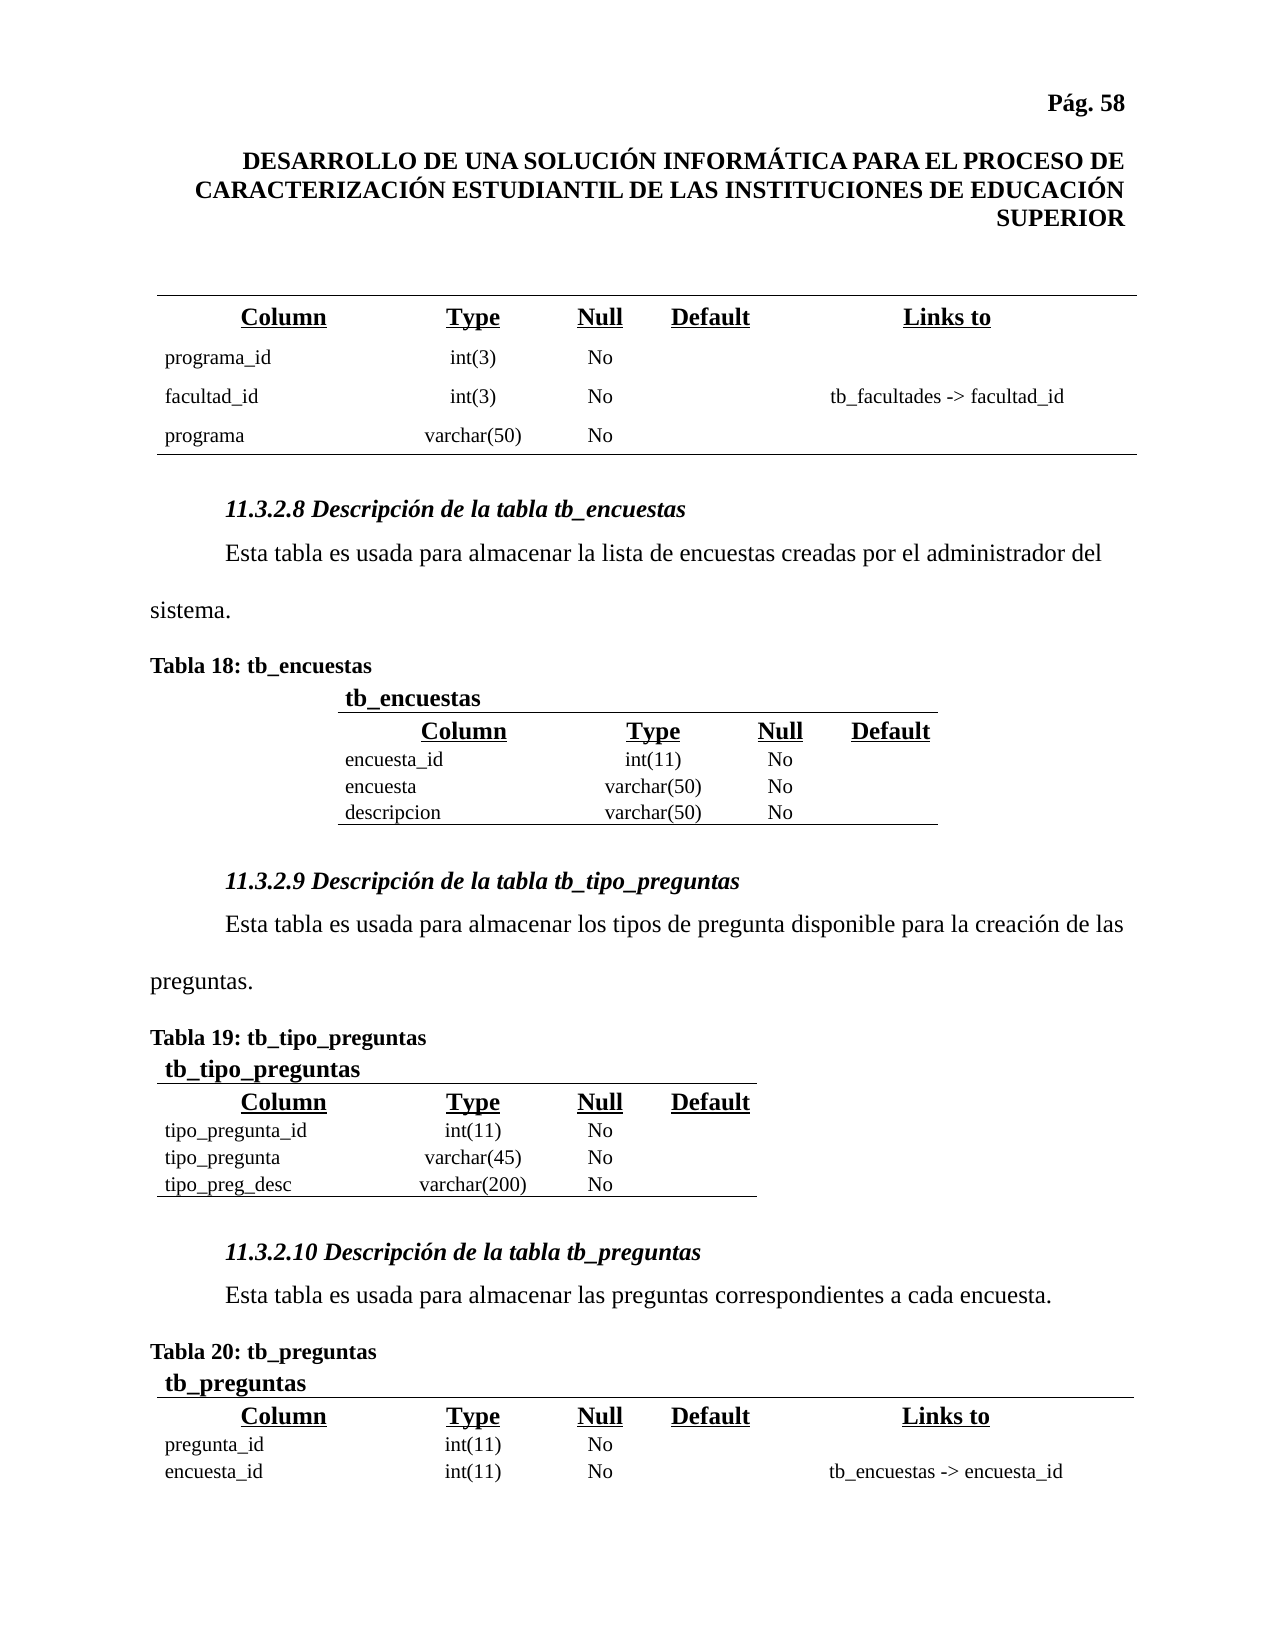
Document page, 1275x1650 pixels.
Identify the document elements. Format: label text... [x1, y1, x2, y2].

table_cell [664, 1169, 757, 1196]
table_cell [664, 1430, 757, 1456]
table_cell Default [664, 296, 757, 338]
table_cell varchar(50) [409, 415, 536, 454]
table_cell pregunta_id [157, 1430, 409, 1456]
table_cell descripcion [338, 798, 589, 824]
table_cell tipo_preg_desc [157, 1169, 409, 1196]
table_cell No [717, 745, 844, 771]
table_cell Column [338, 713, 589, 744]
table_cell Default [664, 1084, 757, 1116]
table_cell Type [590, 713, 717, 744]
table_cell varchar(200) [409, 1169, 536, 1196]
subtitle 11.3.2.8 Descripción de la tabla tb_encuestas [150, 494, 1125, 523]
table_header tb_preguntas [157, 1364, 409, 1397]
table_cell No [536, 1143, 663, 1169]
table_cell Column [157, 1084, 409, 1116]
table_cell varchar(50) [590, 798, 717, 824]
text Tabla 20: tb_preguntas [150, 1338, 1125, 1364]
table_cell No [536, 338, 663, 377]
table_cell int(11) [409, 1430, 536, 1456]
table_cell encuesta_id [338, 745, 589, 771]
table_cell varchar(50) [590, 771, 717, 798]
table_cell tb_encuestas -> encuesta_id [757, 1456, 1134, 1483]
table_header tb_encuestas [338, 679, 589, 712]
table_cell tipo_pregunta_id [157, 1116, 409, 1142]
subtitle 11.3.2.10 Descripción de la tabla tb_preguntas [150, 1237, 1125, 1266]
table_cell facultad_id [157, 377, 409, 415]
table_cell No [536, 1116, 663, 1142]
table_cell [664, 1143, 757, 1169]
table_header [409, 1364, 536, 1397]
table_cell [844, 745, 937, 771]
table_cell int(11) [590, 745, 717, 771]
table_cell Default [664, 1398, 757, 1430]
table_cell encuesta [338, 771, 589, 798]
table_cell int(3) [409, 338, 536, 377]
table_cell Type [409, 296, 536, 338]
table_cell Null [536, 296, 663, 338]
table_header [536, 1364, 663, 1397]
table_cell programa_id [157, 338, 409, 377]
text Tabla 19: tb_tipo_preguntas [150, 1024, 1125, 1050]
table_cell Column [157, 1398, 409, 1430]
table_header [590, 679, 717, 712]
table_cell tb_facultades -> facultad_id [757, 377, 1137, 415]
table_cell [664, 1456, 757, 1483]
table_cell int(3) [409, 377, 536, 415]
table_cell [844, 771, 937, 798]
table_cell Links to [757, 1398, 1134, 1430]
subtitle 11.3.2.9 Descripción de la tabla tb_tipo_preguntas [150, 866, 1125, 894]
table_header [536, 1050, 663, 1083]
table_cell [664, 1116, 757, 1142]
table_cell Null [536, 1398, 663, 1430]
table_header [717, 679, 844, 712]
table_header [664, 1364, 757, 1397]
table_cell Type [409, 1398, 536, 1430]
table_header [757, 1364, 1134, 1397]
text Esta tabla es usada para almacenar los tipos de pregunta disponible para la creación de las preguntas. [150, 909, 1125, 995]
table_cell programa [157, 415, 409, 454]
table_cell No [536, 1456, 663, 1483]
table_cell No [717, 771, 844, 798]
text Esta tabla es usada para almacenar las preguntas correspondientes a cada encuesta. [150, 1280, 1125, 1309]
table_header [664, 1050, 757, 1083]
table_cell Column [157, 296, 409, 338]
table_cell [757, 415, 1137, 454]
text Esta tabla es usada para almacenar la lista de encuestas creadas por el administrador del sistema. [150, 538, 1125, 624]
table_cell [757, 1430, 1134, 1456]
table_cell Null [536, 1084, 663, 1116]
table_header tb_tipo_preguntas [157, 1050, 409, 1083]
table_cell varchar(45) [409, 1143, 536, 1169]
table_cell int(11) [409, 1116, 536, 1142]
table_cell No [536, 1430, 663, 1456]
table_cell No [536, 415, 663, 454]
table_cell Null [717, 713, 844, 744]
table_cell encuesta_id [157, 1456, 409, 1483]
table_cell No [536, 1169, 663, 1196]
table_cell Default [844, 713, 937, 744]
table_cell [664, 338, 757, 377]
table_cell No [536, 377, 663, 415]
table_cell [664, 415, 757, 454]
table_header [409, 1050, 536, 1083]
table_header [844, 679, 937, 712]
table_cell int(11) [409, 1456, 536, 1483]
table_cell [844, 798, 937, 824]
table_cell tipo_pregunta [157, 1143, 409, 1169]
table_cell Links to [757, 296, 1137, 338]
table_cell No [717, 798, 844, 824]
table_cell [664, 377, 757, 415]
text Tabla 18: tb_encuestas [150, 653, 1125, 679]
table_cell Type [409, 1084, 536, 1116]
table_cell [757, 338, 1137, 377]
